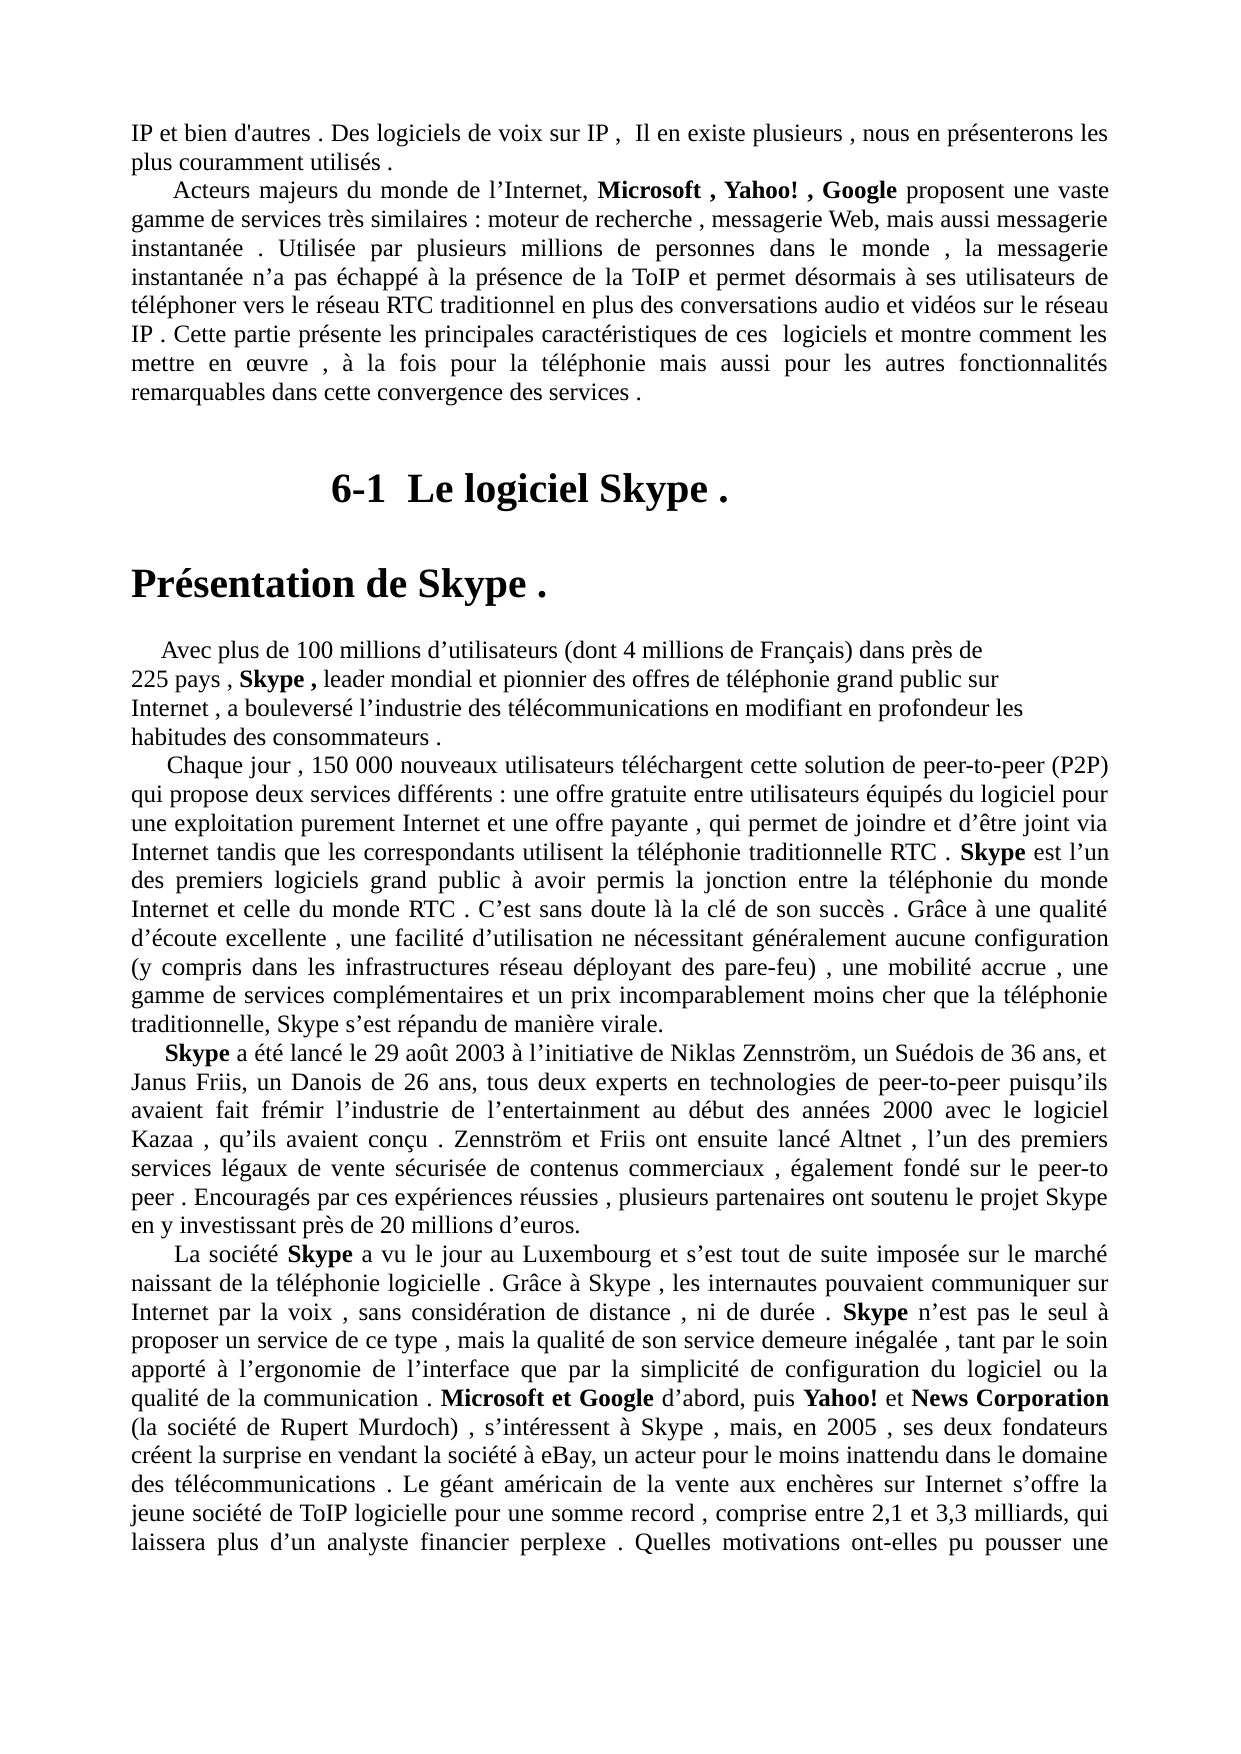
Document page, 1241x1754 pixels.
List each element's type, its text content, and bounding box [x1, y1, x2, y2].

text 6-1 Le logiciel Skype . [131, 463, 1109, 511]
text Acteurs majeurs du monde de l’Internet, Microsoft , Yahoo! , Google proposent une vaste gamme de services très similaires : moteur de recherche , messagerie Web, mais aussi messagerie instantanée . Utilisée par plusieurs millions de personnes dans le monde , la messagerie instantanée n’a pas échappé à la présence de la ToIP et permet désormais à ses utilisateurs de téléphoner vers le réseau RTC traditionnel en plus des conversations audio et vidéos sur le réseau IP . Cette partie présente les principales caractéristiques de ces logiciels et montre comment les mettre en œuvre , à la fois pour la téléphonie mais aussi pour les autres fonctionnalités remarquables dans cette convergence des services . [131, 176, 1109, 406]
text habitudes des consommateurs . [131, 722, 1109, 751]
text IP et bien d'autres . Des logiciels de voix sur IP , Il en existe plusieurs , nous en présenterons les plus couramment utilisés . [131, 118, 1109, 176]
text Chaque jour , 150 000 nouveaux utilisateurs téléchargent cette solution de peer-to-peer (P2P) qui propose deux services différents : une offre gratuite entre utilisateurs équipés du logiciel pour une exploitation purement Internet et une offre payante , qui permet de joindre et d’être joint via Internet tandis que les correspondants utilisent la téléphonie traditionnelle RTC . Skype est l’un des premiers logiciels grand public à avoir permis la jonction entre la téléphonie du monde Internet et celle du monde RTC . C’est sans doute là la clé de son succès . Grâce à une qualité d’écoute excellente , une facilité d’utilisation ne nécessitant généralement aucune configuration (y compris dans les infrastructures réseau déployant des pare-feu) , une mobilité accrue , une gamme de services complémentaires et un prix incomparablement moins cher que la téléphonie traditionnelle, Skype s’est répandu de manière virale. [131, 751, 1109, 1038]
text Présentation de Skype . [131, 559, 1109, 607]
text 225 pays , Skype , leader mondial et pionnier des offres de téléphonie grand public sur [131, 664, 1109, 693]
text Avec plus de 100 millions d’utilisateurs (dont 4 millions de Français) dans près de [131, 636, 1109, 664]
text Skype a été lancé le 29 août 2003 à l’initiative de Niklas Zennström, un Suédois de 36 ans, et Janus Friis, un Danois de 26 ans, tous deux experts en technologies de peer-to-peer puisqu’ils avaient fait frémir l’industrie de l’entertainment au début des années 2000 avec le logiciel Kazaa , qu’ils avaient conçu . Zennström et Friis ont ensuite lancé Altnet , l’un des premiers services légaux de vente sécurisée de contenus commerciaux , également fondé sur le peer-to peer . Encouragés par ces expériences réussies , plusieurs partenaires ont soutenu le projet Skype en y investissant près de 20 millions d’euros. [131, 1038, 1109, 1239]
text Internet , a bouleversé l’industrie des télécommunications en modifiant en profondeur les [131, 693, 1109, 722]
text La société Skype a vu le jour au Luxembourg et s’est tout de suite imposée sur le marché naissant de la téléphonie logicielle . Grâce à Skype , les internautes pouvaient communiquer sur Internet par la voix , sans considération de distance , ni de durée . Skype n’est pas le seul à proposer un service de ce type , mais la qualité de son service demeure inégalée , tant par le soin apporté à l’ergonomie de l’interface que par la simplicité de configuration du logiciel ou la qualité de la communication . Microsoft et Google d’abord, puis Yahoo! et News Corporation (la société de Rupert Murdoch) , s’intéressent à Skype , mais, en 2005 , ses deux fondateurs créent la surprise en vendant la société à eBay, un acteur pour le moins inattendu dans le domaine des télécommunications . Le géant américain de la vente aux enchères sur Internet s’offre la jeune société de ToIP logicielle pour une somme record , comprise entre 2,1 et 3,3 milliards, qui laissera plus d’un analyste financier perplexe . Quelles motivations ont-elles pu pousser une [131, 1239, 1109, 1556]
